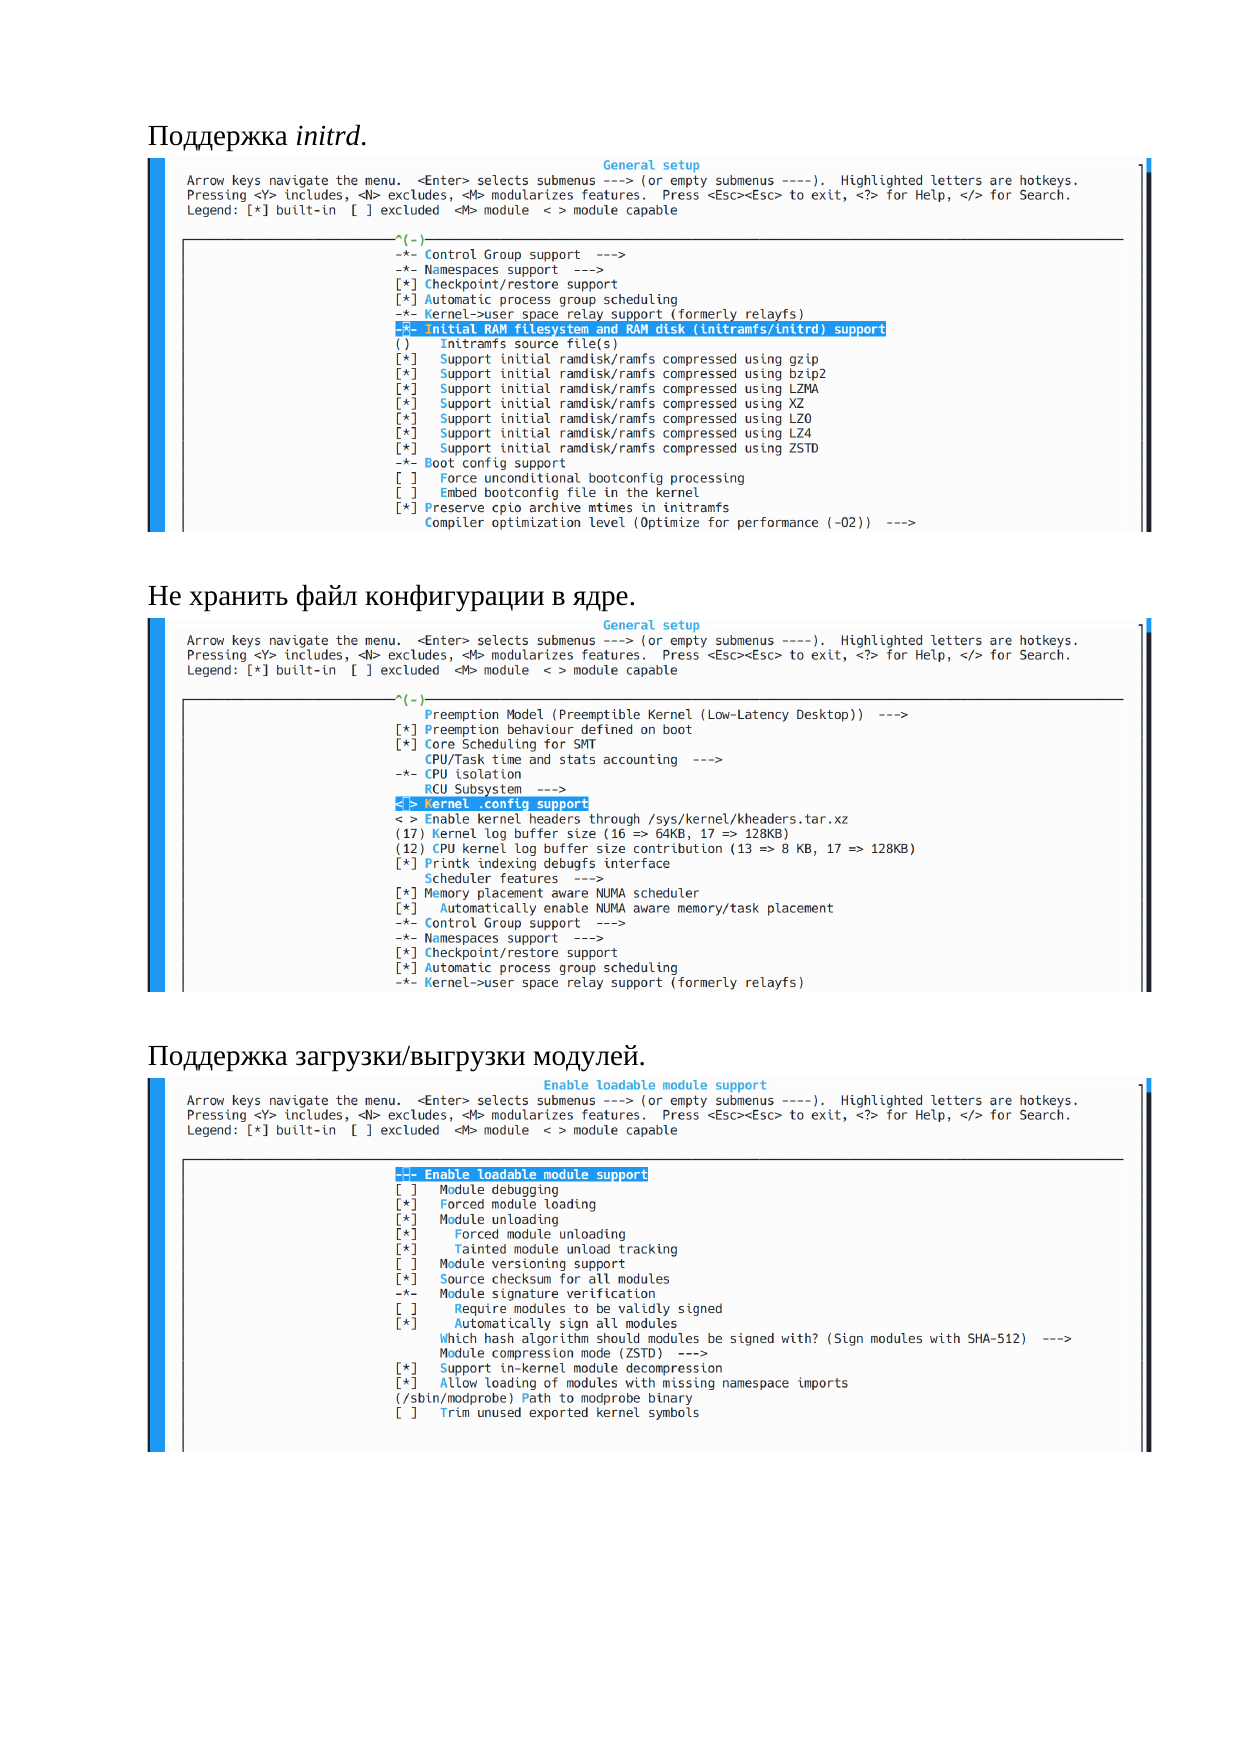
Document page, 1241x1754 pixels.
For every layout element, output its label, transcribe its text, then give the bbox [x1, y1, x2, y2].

text Поддержка initrd. [148, 118, 1152, 152]
text Не хранить файл конфигурации в ядре. [148, 578, 1152, 612]
picture [147, 1078, 1152, 1452]
text Поддержка загрузки/выгрузки модулей. [148, 1038, 1152, 1072]
picture [147, 618, 1152, 992]
picture [147, 158, 1152, 532]
